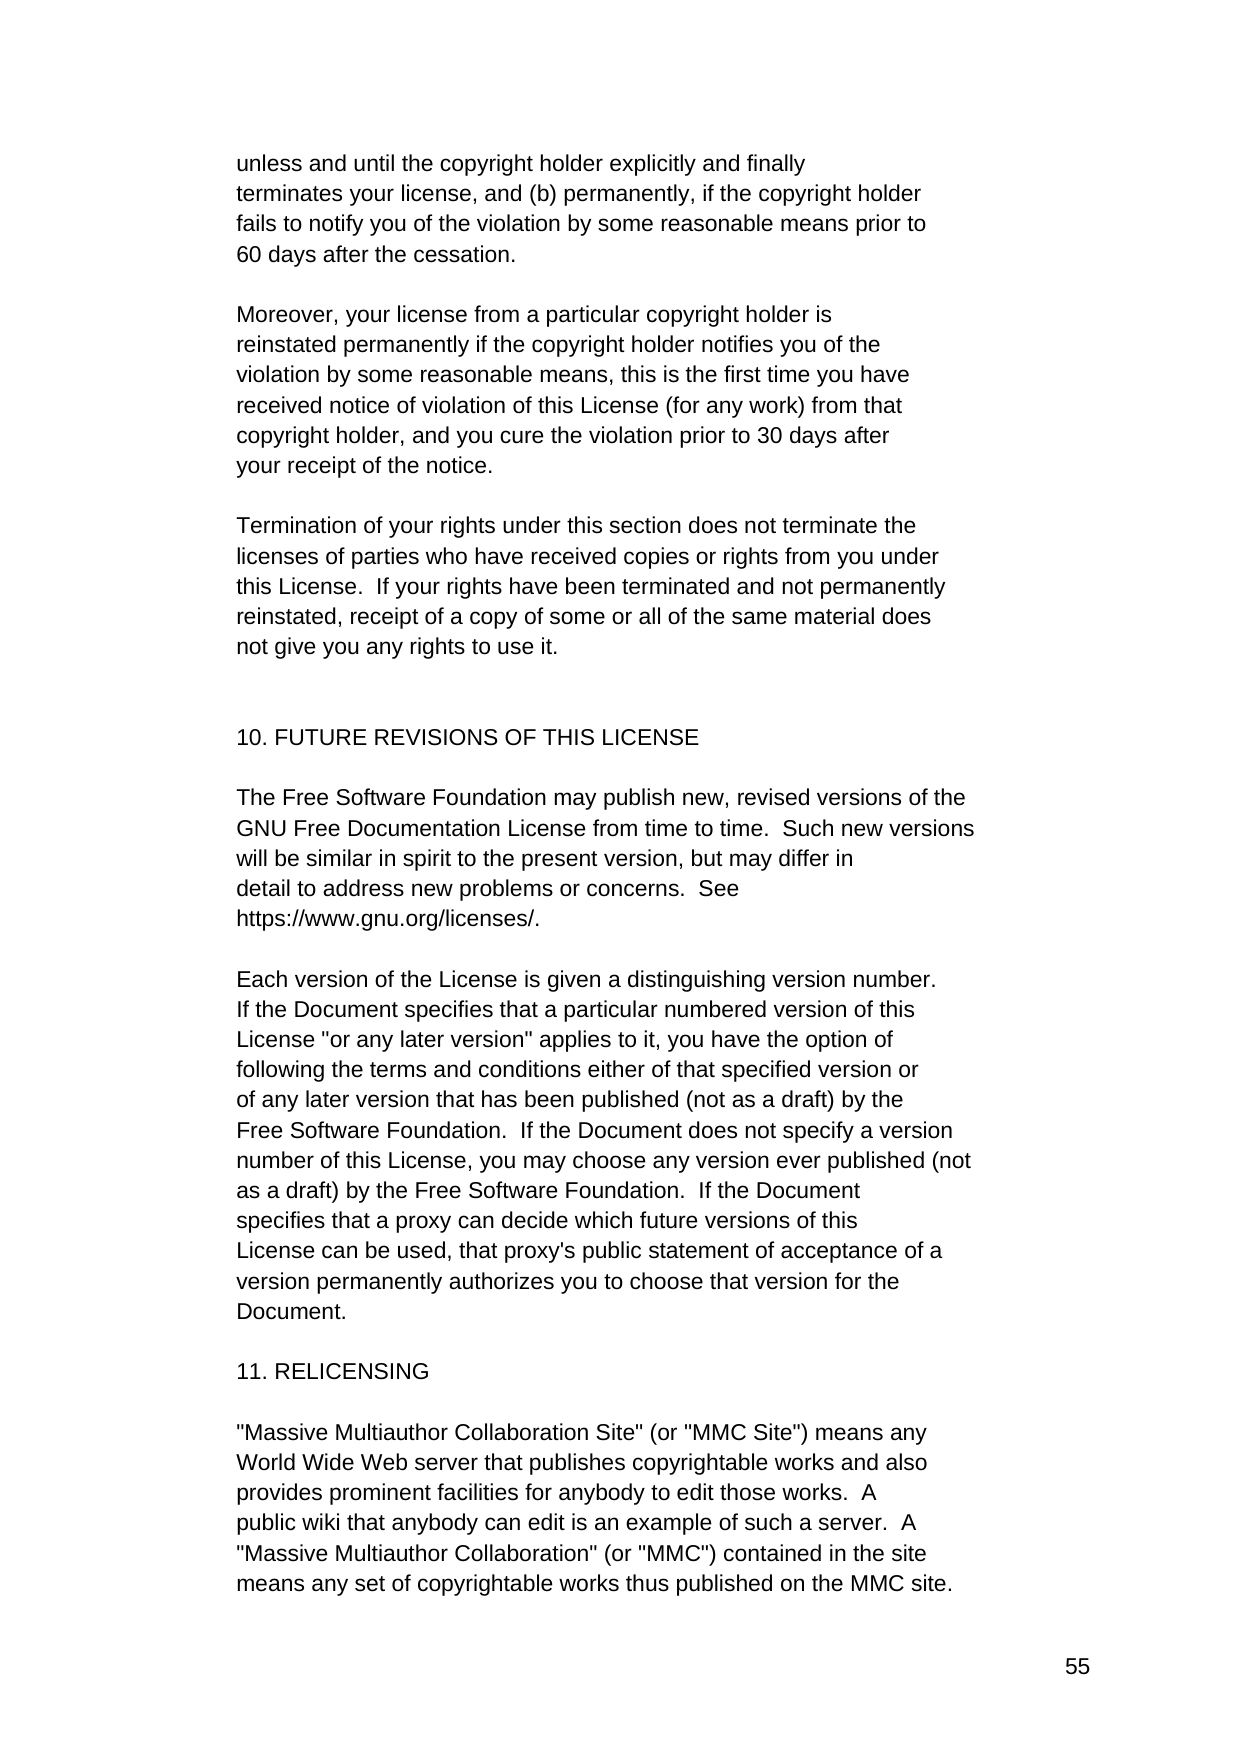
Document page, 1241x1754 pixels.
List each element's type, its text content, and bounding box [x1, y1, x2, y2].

text unless and until the copyright holder explicitly and finally terminates your license, and (b) permanently, if the copyright holder fails to notify you of the violation by some reasonable means prior to 60 days after the cessation. Moreover, your license from a particular copyright holder is reinstated permanently if the copyright holder notifies you of the violation by some reasonable means, this is the first time you have received notice of violation of this License (for any work) from that copyright holder, and you cure the violation prior to 30 days after your receipt of the notice. Termination of your rights under this section does not terminate the licenses of parties who have received copies or rights from you under this License. If your rights have been terminated and not permanently reinstated, receipt of a copy of some or all of the same material does not give you any rights to use it. 10. FUTURE REVISIONS OF THIS LICENSE The Free Software Foundation may publish new, revised versions of the GNU Free Documentation License from time to time. Such new versions will be similar in spirit to the present version, but may differ in detail to address new problems or concerns. See https://www.gnu.org/licenses/. Each version of the License is given a distinguishing version number. If the Document specifies that a particular numbered version of this License "or any later version" applies to it, you have the option of following the terms and conditions either of that specified version or of any later version that has been published (not as a draft) by the Free Software Foundation. If the Document does not specify a version number of this License, you may choose any version ever published (not as a draft) by the Free Software Foundation. If the Document specifies that a proxy can decide which future versions of this License can be used, that proxy's public statement of acceptance of a version permanently authorizes you to choose that version for the Document. 11. RELICENSING "Massive Multiauthor Collaboration Site" (or "MMC Site") means any World Wide Web server that publishes copyrightable works and also provides prominent facilities for anybody to edit those works. A public wiki that anybody can edit is an example of such a server. A "Massive Multiauthor Collaboration" (or "MMC") contained in the site means any set of copyrightable works thus published on the MMC site. [236, 150, 1090, 1596]
